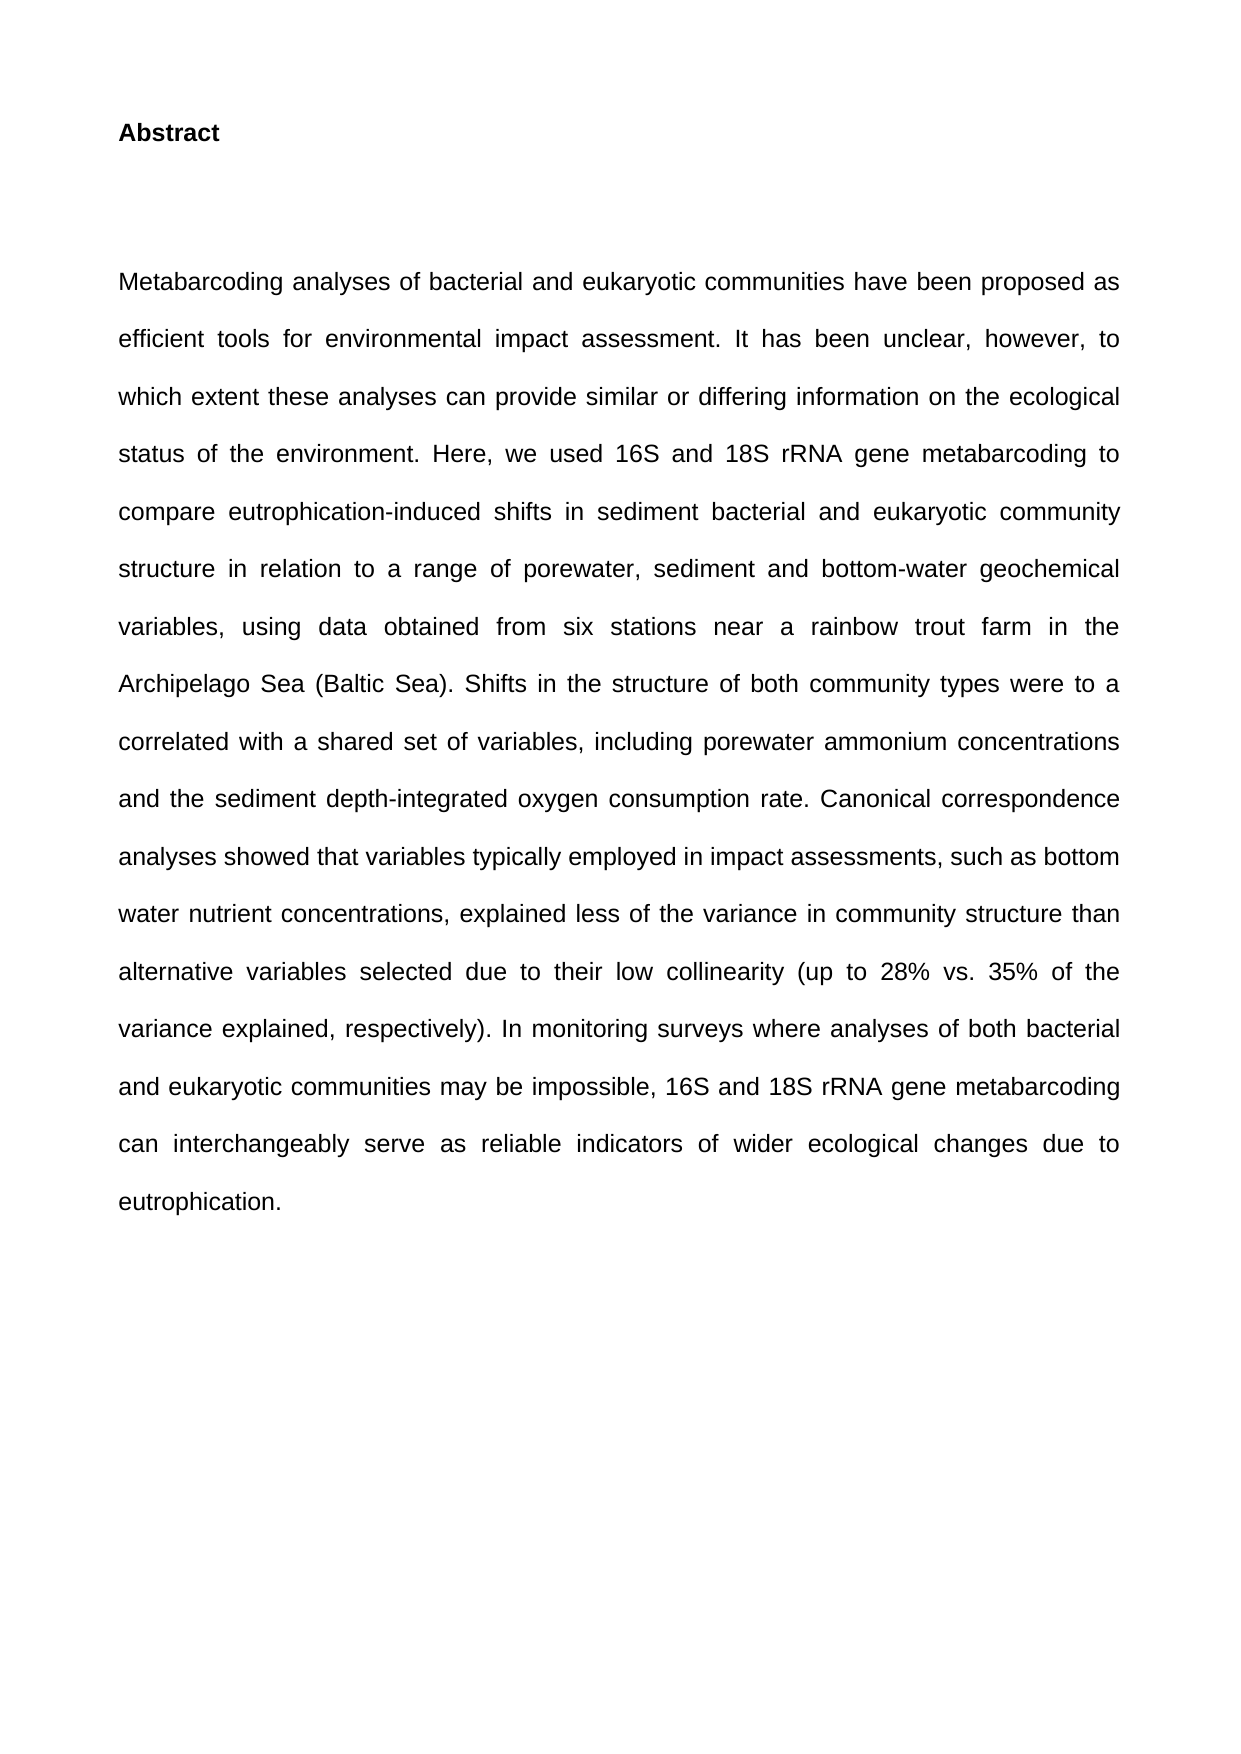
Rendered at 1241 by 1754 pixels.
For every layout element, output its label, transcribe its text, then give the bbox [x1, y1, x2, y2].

text Abstract [118, 118, 1122, 147]
text Metabarcoding analyses of bacterial and eukaryotic communities have been proposed as efficient tools for environmental impact assessment. It has been unclear, however, to which extent these analyses can provide similar or differing information on the ecological status of the environment. Here, we used 16S and 18S rRNA gene metabarcoding to compare eutrophication-induced shifts in sediment bacterial and eukaryotic community structure in relation to a range of porewater, sediment and bottom-water geochemical variables, using data obtained from six stations near a rainbow trout farm in the Archipelago Sea (Baltic Sea). Shifts in the structure of both community types were to a correlated with a shared set of variables, including porewater ammonium concentrations and the sediment depth-integrated oxygen consumption rate. Canonical correspondence analyses showed that variables typically employed in impact assessments, such as bottom water nutrient concentrations, explained less of the variance in community structure than alternative variables selected due to their low collinearity (up to 28% vs. 35% of the variance explained, respectively). In monitoring surveys where analyses of both bacterial and eukaryotic communities may be impossible, 16S and 18S rRNA gene metabarcoding can interchangeably serve as reliable indicators of wider ecological changes due to eutrophication. [118, 266, 1122, 1215]
